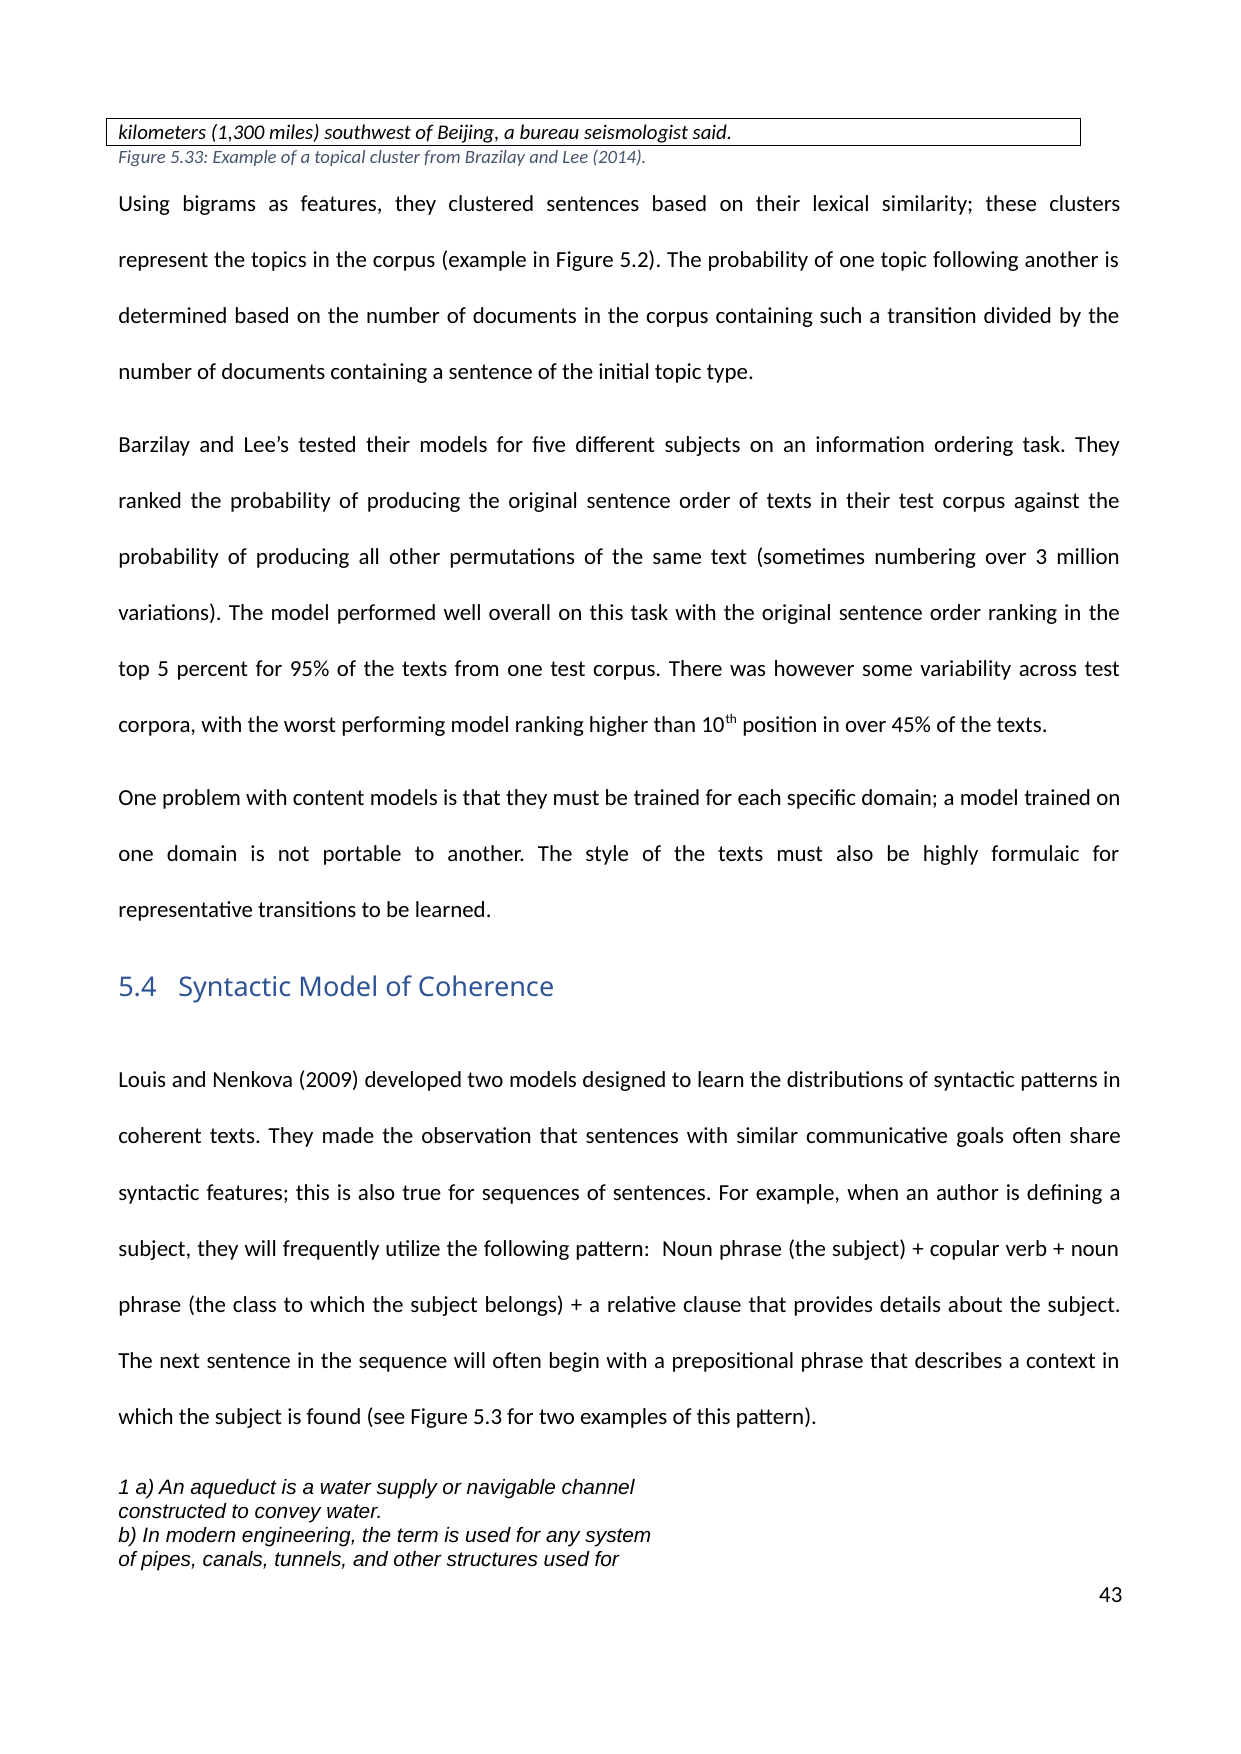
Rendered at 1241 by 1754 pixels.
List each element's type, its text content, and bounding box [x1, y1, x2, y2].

text One problem with content models is that they must be trained for each specific domain; a model trained on one domain is not portable to another. The style of the texts must also be highly formulaic for representative transitions to be learned. [118, 783, 1122, 923]
text 1 a) An aqueduct is a water supply or navigable channel [118, 1474, 1122, 1498]
text Barzilay and Lee’s tested their models for five different subjects on an information ordering task. They ranked the probability of producing the original sentence order of texts in their test corpus against the probability of producing all other permutations of the same text (sometimes numbering over 3 million variations). The model performed well overall on this task with the original sentence order ranking in the top 5 percent for 95% of the texts from one test corpus. There was however some variability across test corpora, with the worst performing model ranking higher than 10th position in over 45% of the texts. [118, 430, 1122, 738]
subtitle Syntactic Model of Coherence [118, 968, 1122, 1005]
text Using bigrams as features, they clustered sentences based on their lexical similarity; these clusters represent the topics in the corpus (example in Figure 5.2). The probability of one topic following another is determined based on the number of documents in the corpus containing such a transition divided by the number of documents containing a sentence of the initial topic type. [118, 189, 1122, 386]
text of pipes, canals, tunnels, and other structures used for [118, 1546, 1122, 1570]
text b) In modern engineering, the term is used for any system [118, 1522, 1122, 1546]
text Louis and Nenkova (2009) developed two models designed to learn the distributions of syntactic patterns in coherent texts. They made the observation that sentences with similar communicative goals often share syntactic features; this is also true for sequences of sentences. For example, when an author is defining a subject, they will frequently utilize the following pattern: Noun phrase (the subject) + copular verb + noun phrase (the class to which the subject belongs) + a relative clause that provides details about the subject. The next sentence in the sequence will often begin with a prepositional phrase that describes a context in which the subject is found (see Figure 5.3 for two examples of this pattern). [118, 1066, 1122, 1430]
text constructed to convey water. [118, 1498, 1122, 1522]
text Figure 5.33: Example of a topical cluster from Brazilay and Lee (2014). [118, 146, 1122, 168]
table_cell kilometers (1,300 miles) southwest of Beijing, a bureau seismologist said. [107, 119, 1080, 144]
